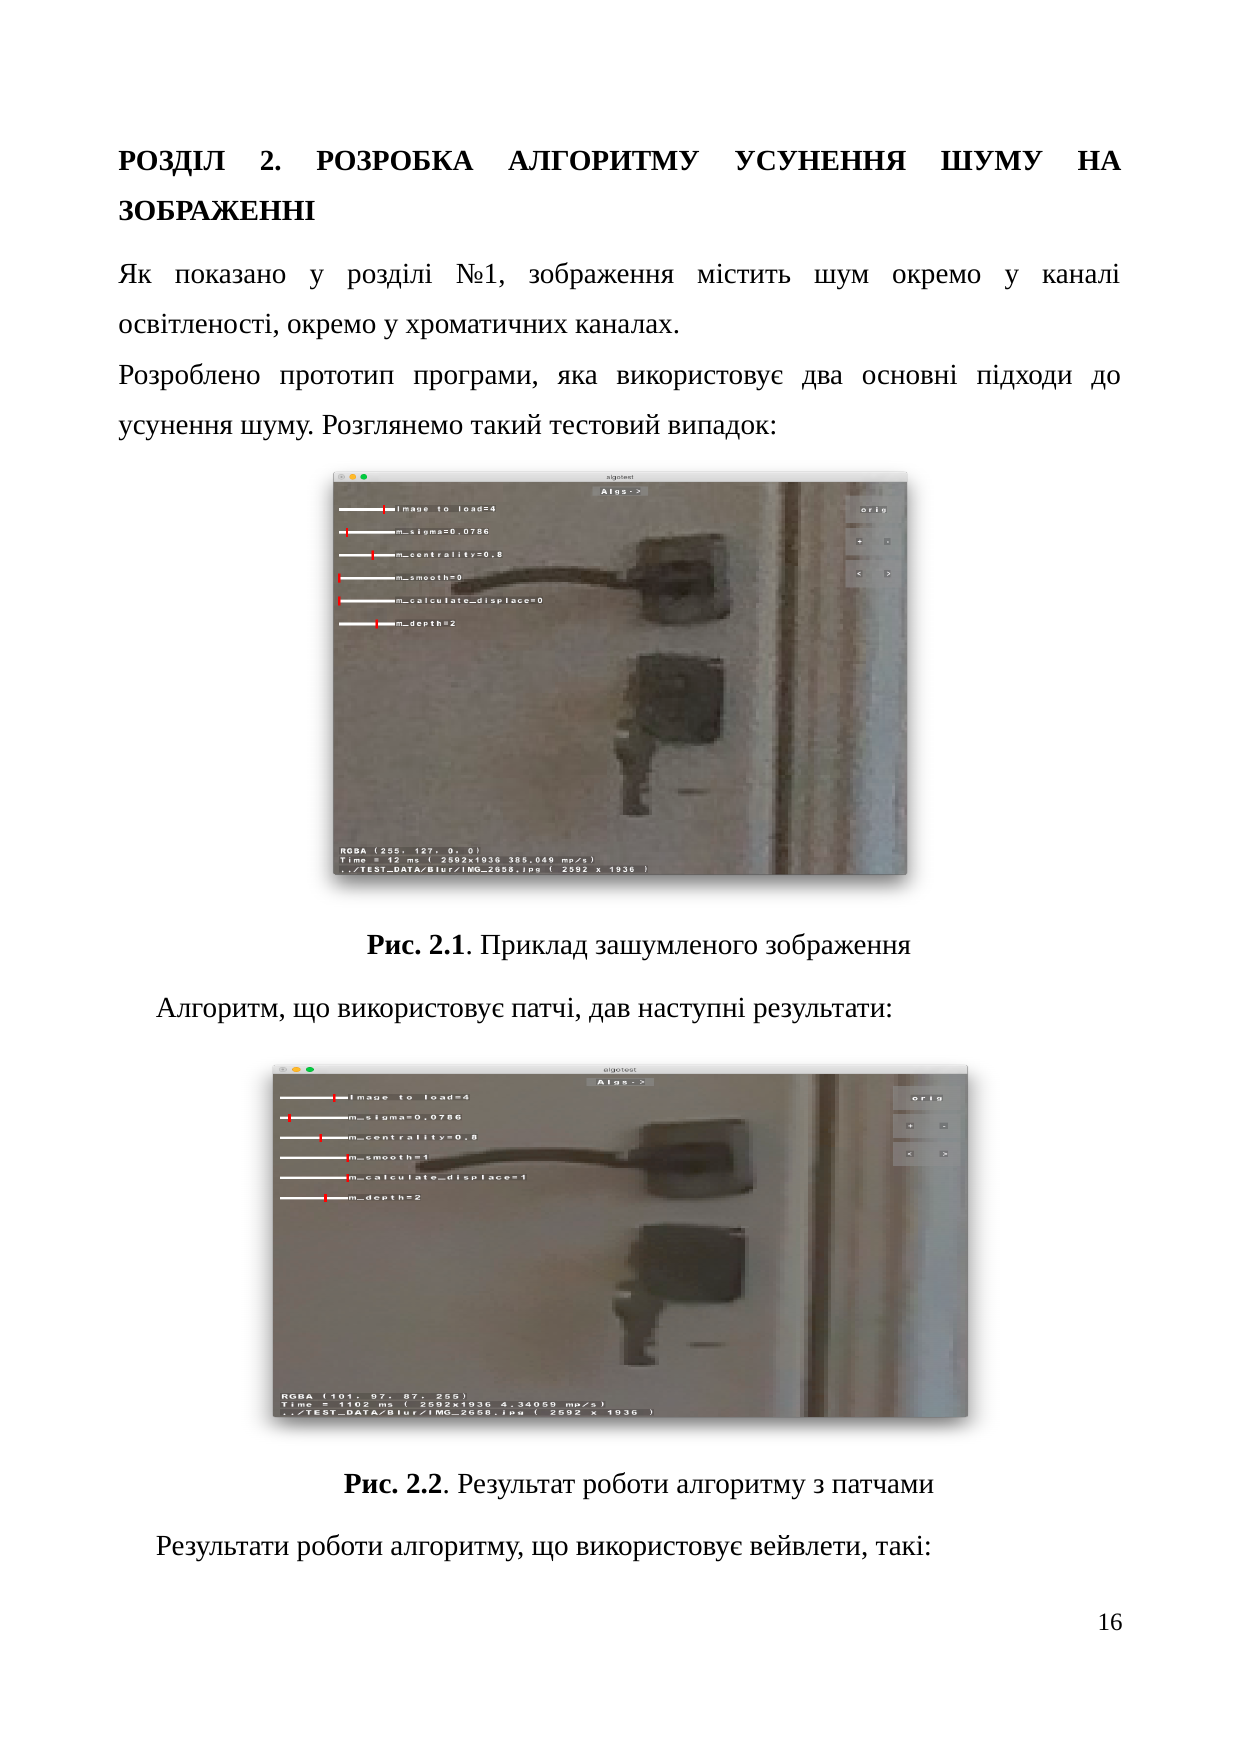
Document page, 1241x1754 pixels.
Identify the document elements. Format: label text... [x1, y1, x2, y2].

text Розроблено прототип програми, яка використовує два основні підходи до усунення шуму. Розглянемо такий тестовий випадок: [118, 357, 1122, 441]
picture [302, 457, 938, 911]
subtitle РОЗДІЛ 2. РОЗРОБКА АЛГОРИТМУ УСУНЕННЯ ШУМУ НА ЗОБРАЖЕННІ [118, 143, 1122, 227]
picture [235, 1052, 1005, 1449]
text Рис. 2.1. Приклад зашумленого зображення [118, 457, 1122, 961]
text Алгоритм, що використовує патчі, дав наступні результати: [118, 990, 1122, 1023]
text Результати роботи алгоритму, що використовує вейвлети, такі: [118, 1528, 1122, 1562]
text Рис. 2.2. Результат роботи алгоритму з патчами [118, 1053, 1122, 1499]
text Як показано у розділі №1, зображення містить шум окремо у каналі освітленості, окремо у хроматичних каналах. [118, 256, 1122, 340]
